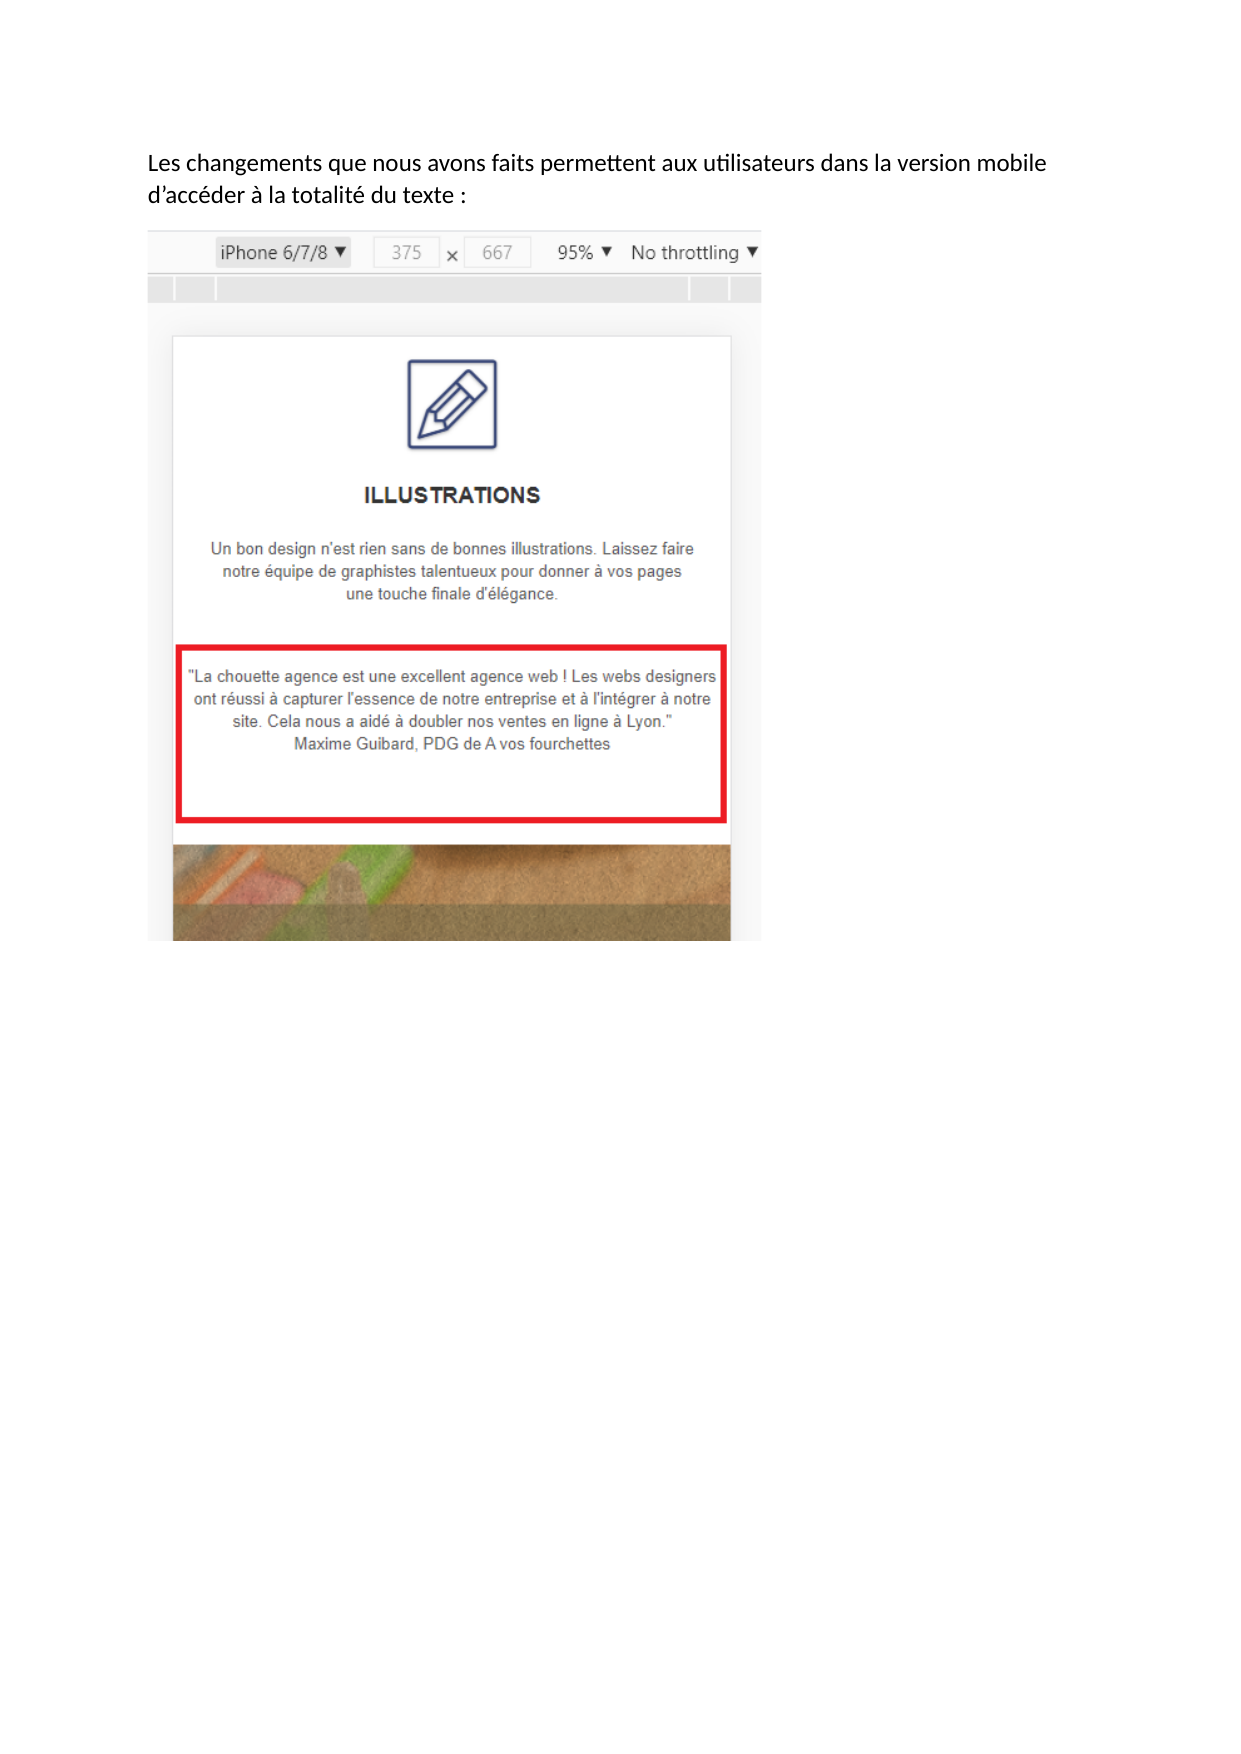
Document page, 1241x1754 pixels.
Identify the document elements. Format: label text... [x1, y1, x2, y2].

text Les changements que nous avons faits permettent aux utilisateurs dans la version mobile d’accéder à la totalité du texte : [148, 148, 1093, 210]
